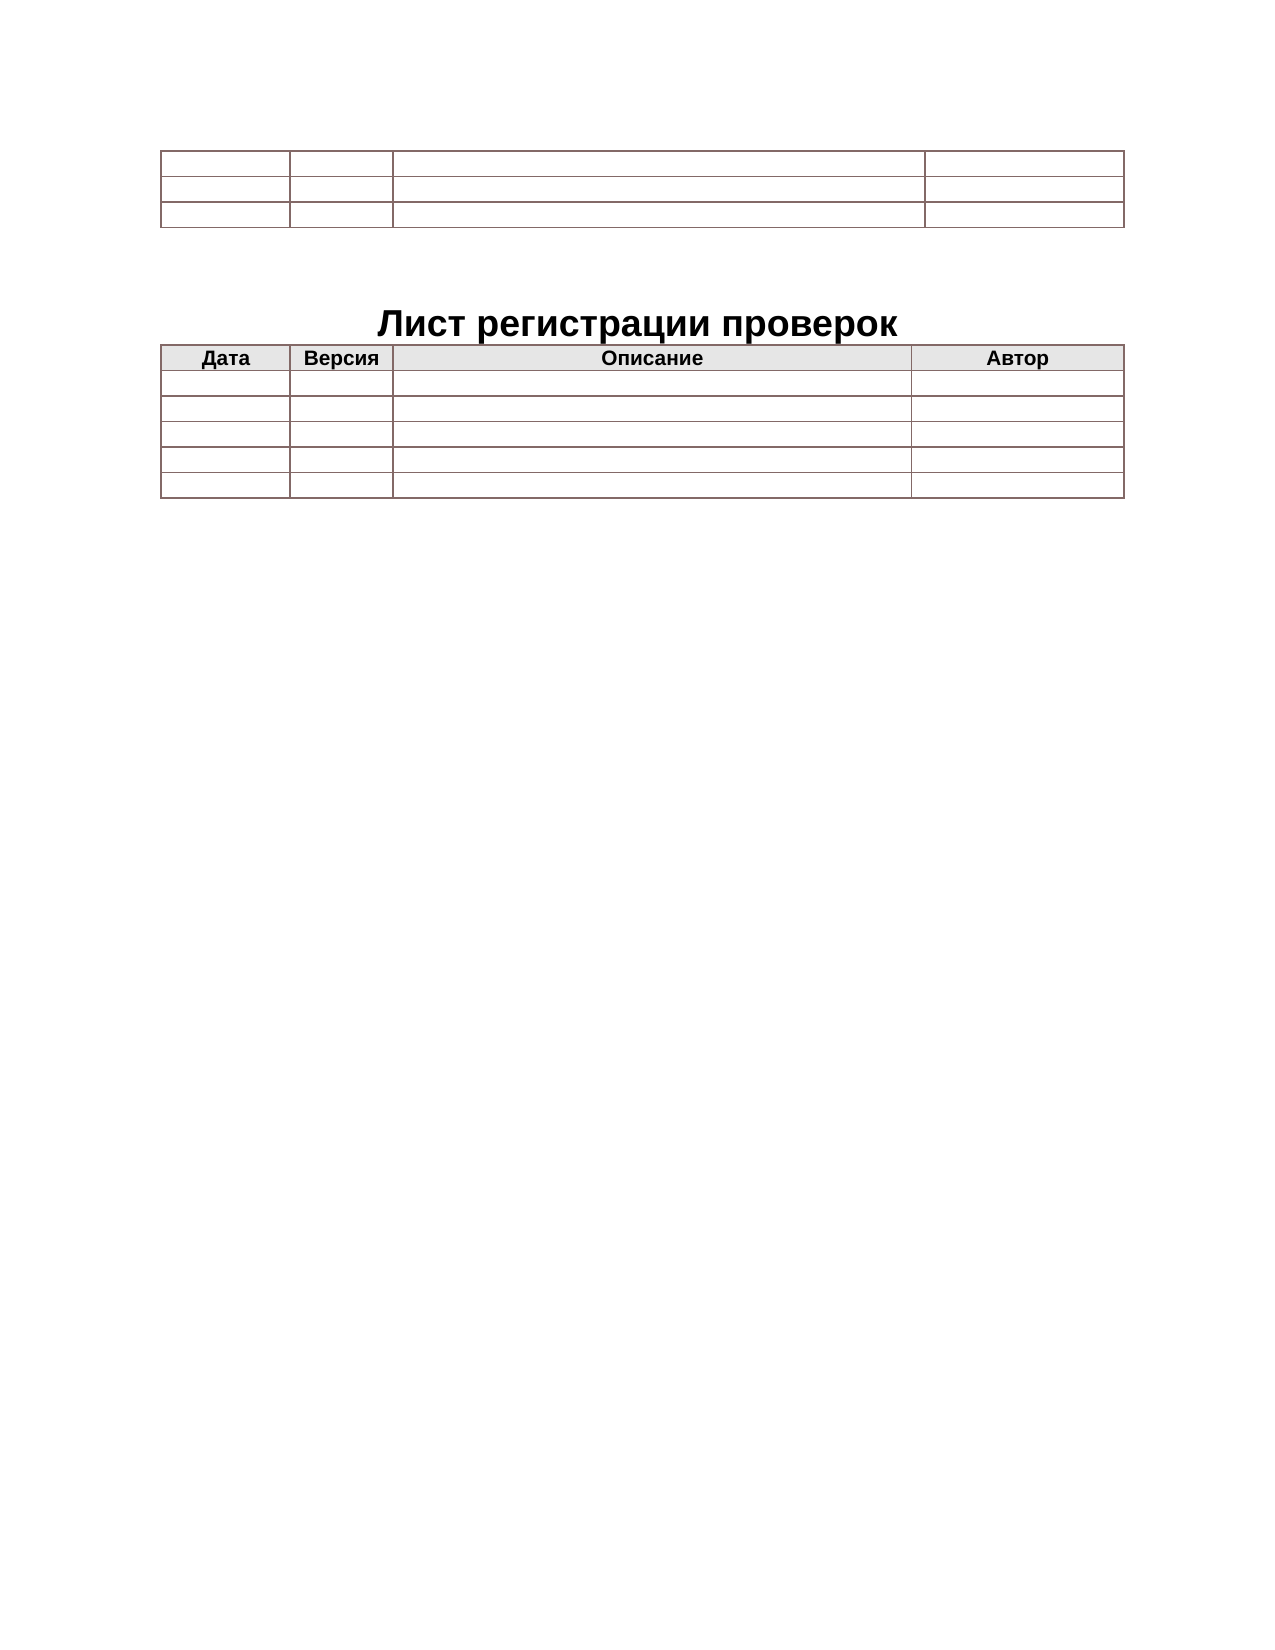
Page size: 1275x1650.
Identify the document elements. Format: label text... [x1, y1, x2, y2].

table_header Автор [912, 346, 1123, 370]
table_cell [291, 473, 392, 497]
table_cell [912, 397, 1123, 421]
table_cell [912, 448, 1123, 472]
table_cell [162, 397, 289, 421]
table_cell [926, 152, 1123, 176]
table_cell [291, 397, 392, 421]
table_cell [162, 152, 289, 176]
text Лист регистрации проверок [150, 301, 1125, 344]
table_header Описание [394, 346, 911, 370]
table_cell [291, 177, 392, 201]
table_cell [394, 397, 911, 421]
table_cell [926, 203, 1123, 227]
table_cell [291, 371, 392, 395]
table_cell [394, 203, 924, 227]
table_cell [162, 203, 289, 227]
table_cell [394, 371, 911, 395]
table_cell [291, 422, 392, 446]
table_cell [912, 422, 1123, 446]
table_header Версия [291, 346, 392, 370]
table_cell [394, 422, 911, 446]
table_cell [912, 473, 1123, 497]
table_header Дата [162, 346, 289, 370]
table_cell [162, 473, 289, 497]
table_cell [291, 203, 392, 227]
table_cell [394, 473, 911, 497]
table_cell [162, 371, 289, 395]
table_cell [162, 177, 289, 201]
table_cell [162, 422, 289, 446]
table_cell [162, 448, 289, 472]
table_cell [912, 371, 1123, 395]
table_cell [291, 448, 392, 472]
table_cell [394, 448, 911, 472]
table_cell [926, 177, 1123, 201]
table_cell [394, 152, 924, 176]
table_cell [394, 177, 924, 201]
table_cell [291, 152, 392, 176]
